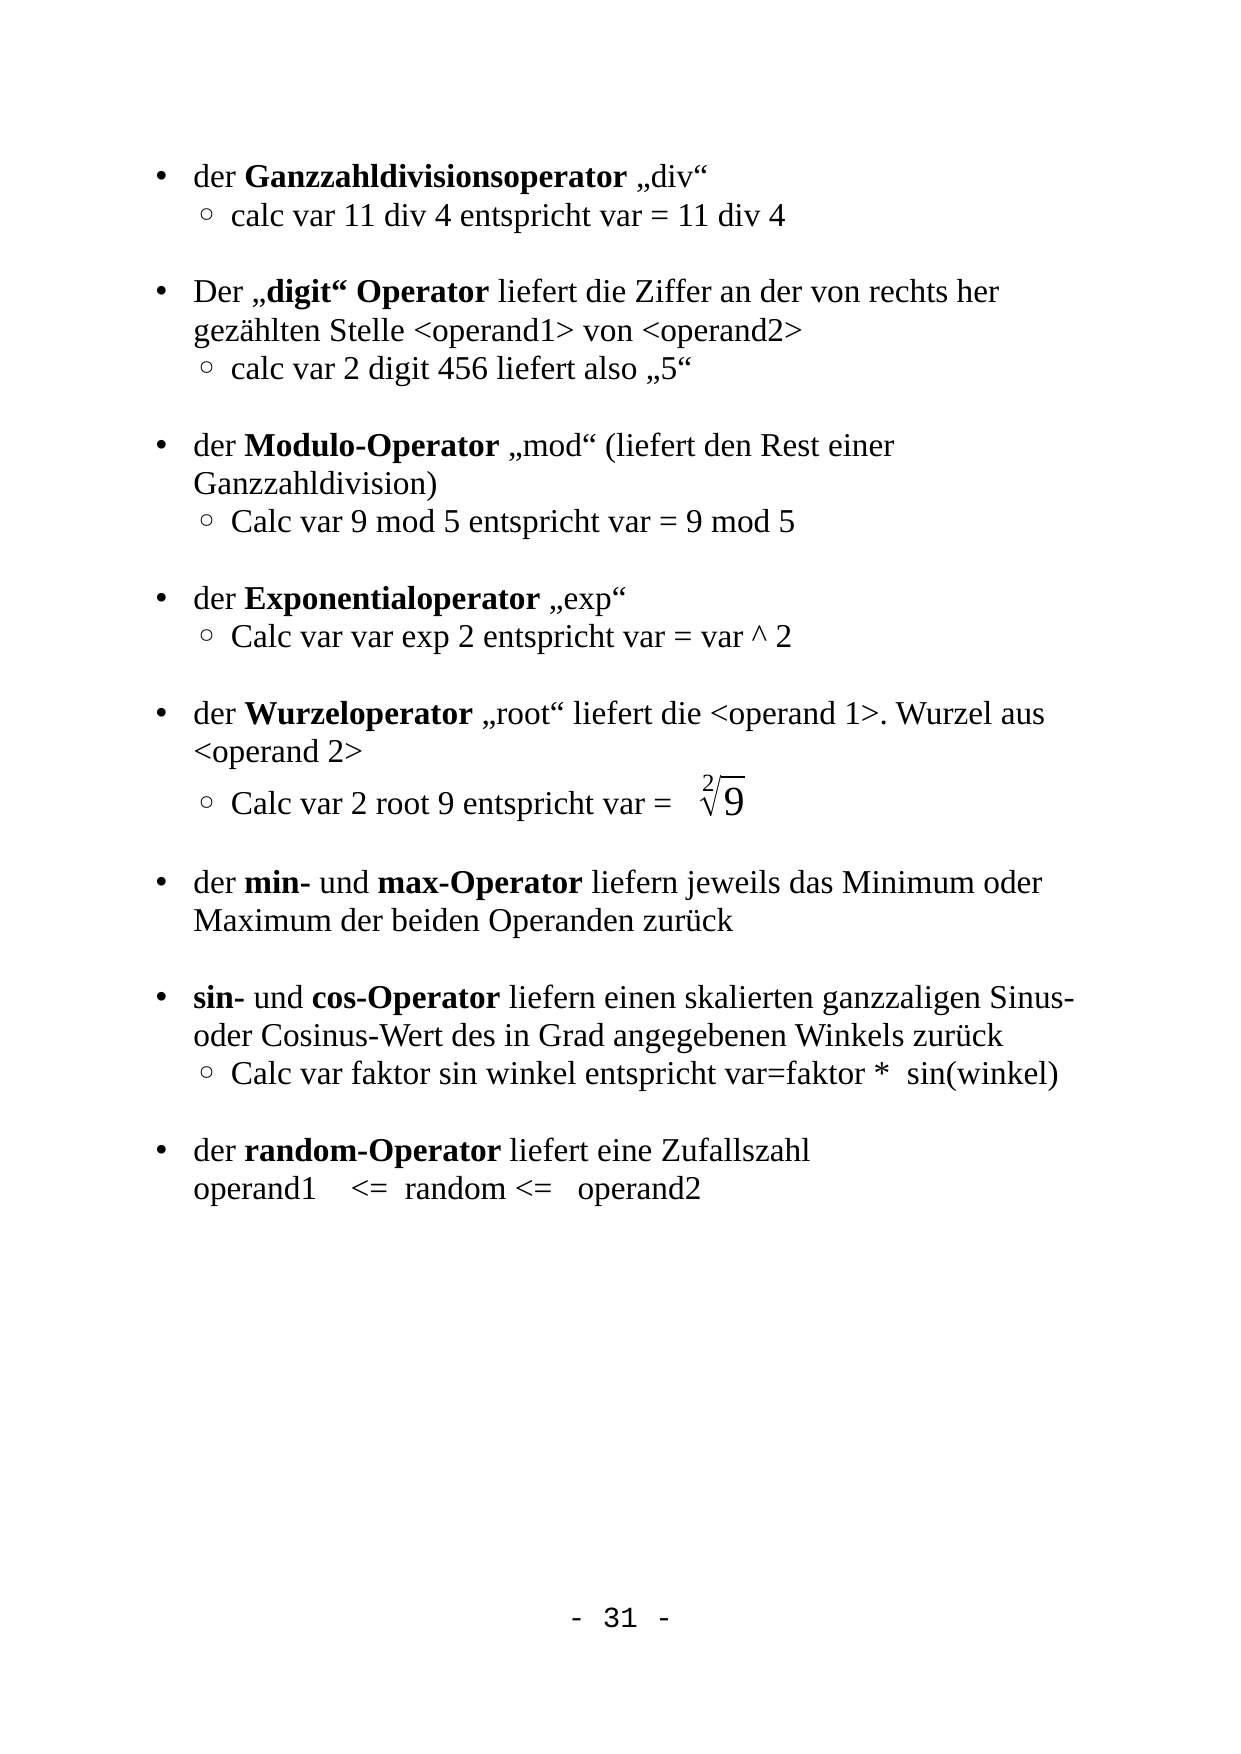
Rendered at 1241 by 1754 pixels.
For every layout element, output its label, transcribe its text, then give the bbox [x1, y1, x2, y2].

list Calc var var exp 2 entspricht var = var ^ 2 [193, 616, 1122, 655]
list Calc var 2 root 9 entspricht var = [193, 770, 1122, 823]
list der Ganzzahldivisionsoperator „div“ [156, 156, 1122, 195]
list der Wurzeloperator „root“ liefert die <operand 1>. Wurzel aus <operand 2> [156, 693, 1122, 770]
list Der „digit“ Operator liefert die Ziffer an der von rechts her gezählten Stelle <operand1> von <operand2> [156, 271, 1122, 348]
list der min- und max-Operator liefern jeweils das Minimum oder Maximum der beiden Operanden zurück [156, 862, 1122, 938]
list der random-Operator liefert eine Zufallszahl [156, 1130, 1122, 1168]
list Calc var faktor sin winkel entspricht var=faktor * sin(winkel) [193, 1053, 1122, 1092]
list calc var 2 digit 456 liefert also „5“ [193, 348, 1122, 386]
list sin- und cos-Operator liefern einen skalierten ganzzaligen Sinus- oder Cosinus-Wert des in Grad angegebenen Winkels zurück [156, 977, 1122, 1053]
list der Exponentialoperator „exp“ [156, 578, 1122, 616]
list Calc var 9 mod 5 entspricht var = 9 mod 5 [193, 501, 1122, 540]
list operand1 <= random <= operand2 [156, 1168, 1122, 1207]
list calc var 11 div 4 entspricht var = 11 div 4 [193, 195, 1122, 233]
list der Modulo-Operator „mod“ (liefert den Rest einer Ganzzahldivision) [156, 425, 1122, 501]
